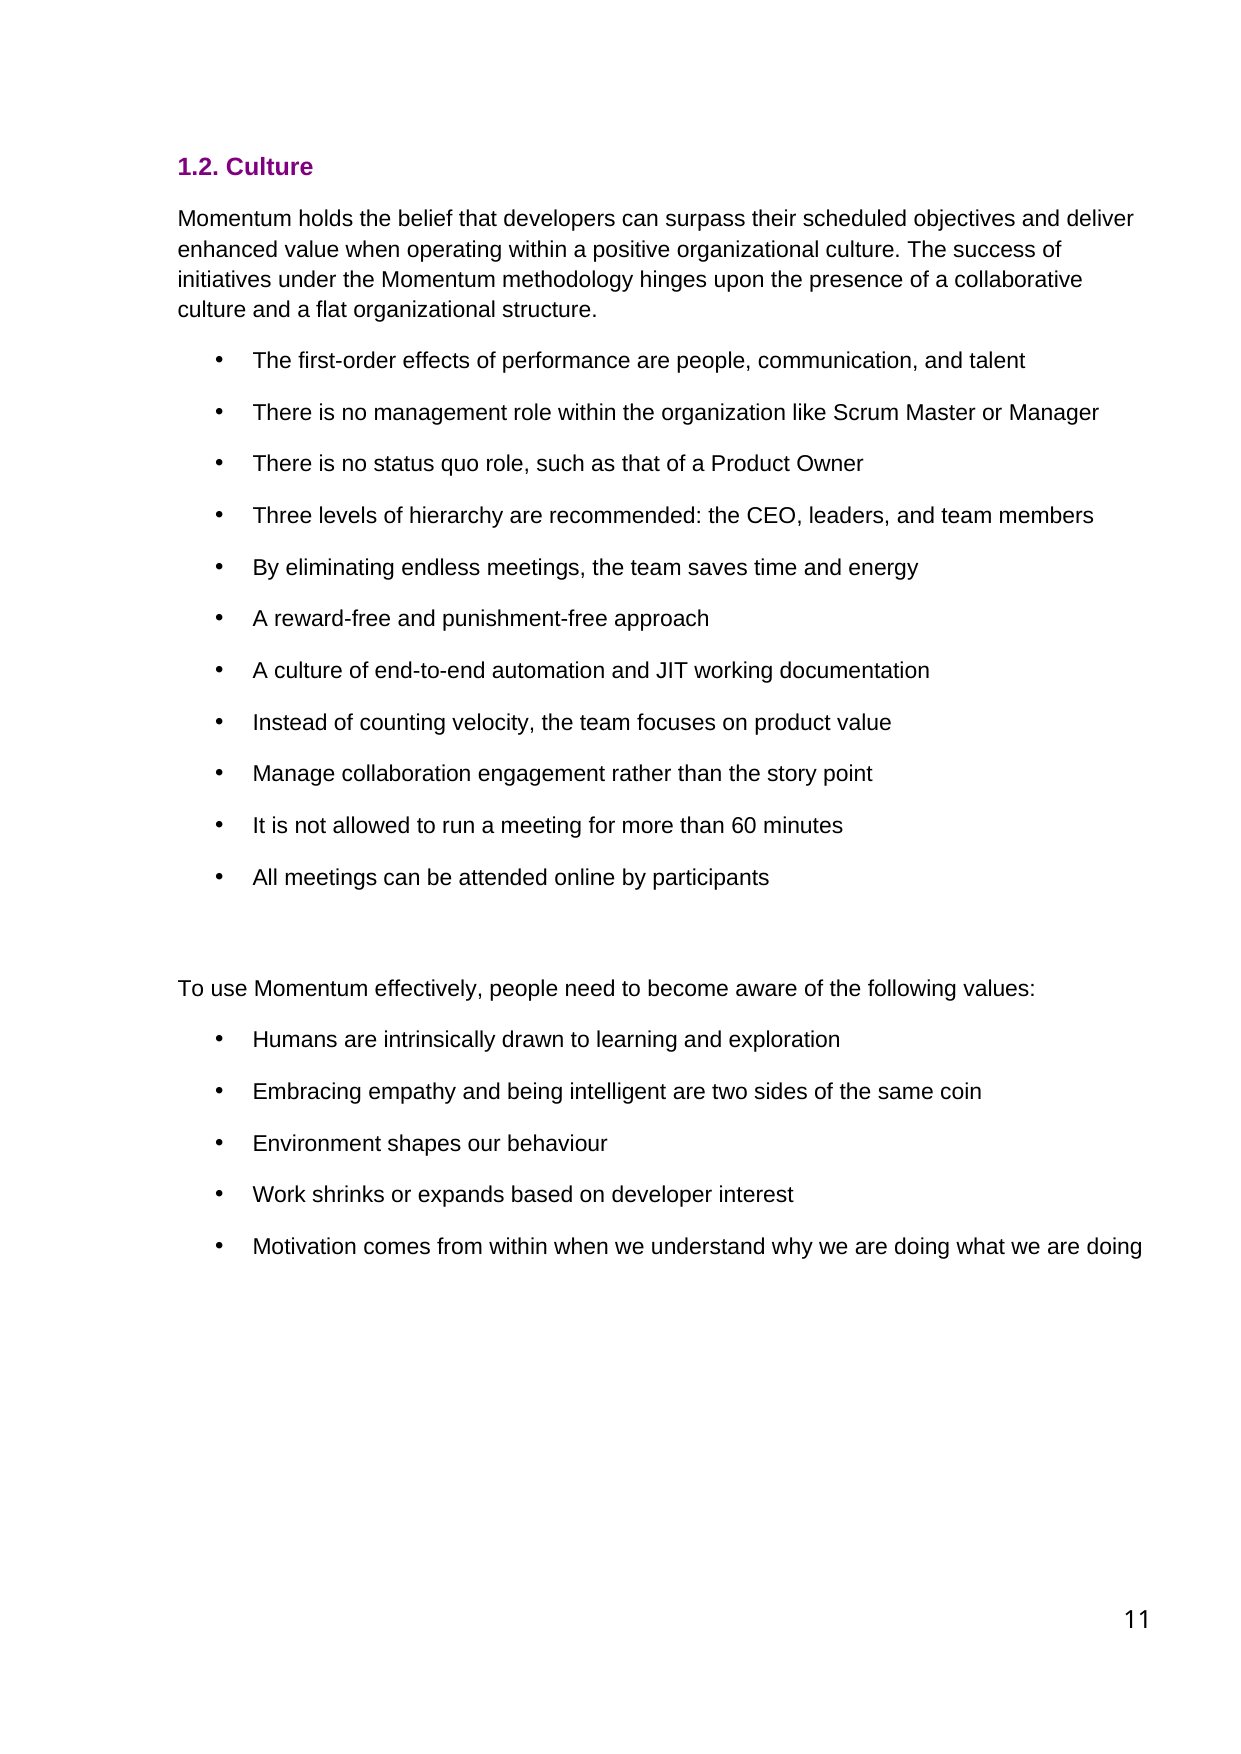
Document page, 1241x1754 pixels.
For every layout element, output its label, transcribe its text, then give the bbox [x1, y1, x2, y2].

list The first-order effects of performance are people, communication, and talent [215, 347, 1152, 374]
list By eliminating endless meetings, the team saves time and energy [215, 554, 1152, 581]
list Work shrinks or expands based on developer interest [215, 1181, 1152, 1208]
list All meetings can be attended online by participants [215, 864, 1152, 891]
list There is no status quo role, such as that of a Product Owner [215, 450, 1152, 477]
text To use Momentum effectively, people need to become aware of the following values: [177, 975, 1152, 1002]
list Manage collaboration engagement rather than the story point [215, 760, 1152, 787]
subtitle 1.2. Culture [177, 151, 1152, 180]
list Three levels of hierarchy are recommended: the CEO, leaders, and team members [215, 502, 1152, 529]
list A reward-free and punishment-free approach [215, 605, 1152, 632]
text Momentum holds the belief that developers can surpass their scheduled objectives and deliver enhanced value when operating within a positive organizational culture. The success of initiatives under the Momentum methodology hinges upon the presence of a collaborative culture and a flat organizational structure. [177, 205, 1152, 322]
list Instead of counting velocity, the team focuses on product value [215, 709, 1152, 736]
list Motivation comes from within when we understand why we are doing what we are doing [215, 1233, 1152, 1260]
list A culture of end-to-end automation and JIT working documentation [215, 657, 1152, 684]
list It is not allowed to run a meeting for more than 60 minutes [215, 812, 1152, 839]
list Embracing empathy and being intelligent are two sides of the same coin [215, 1078, 1152, 1105]
list Environment shapes our behaviour [215, 1130, 1152, 1157]
list Humans are intrinsically drawn to learning and exploration [215, 1026, 1152, 1053]
list There is no management role within the organization like Scrum Master or Manager [215, 399, 1152, 426]
